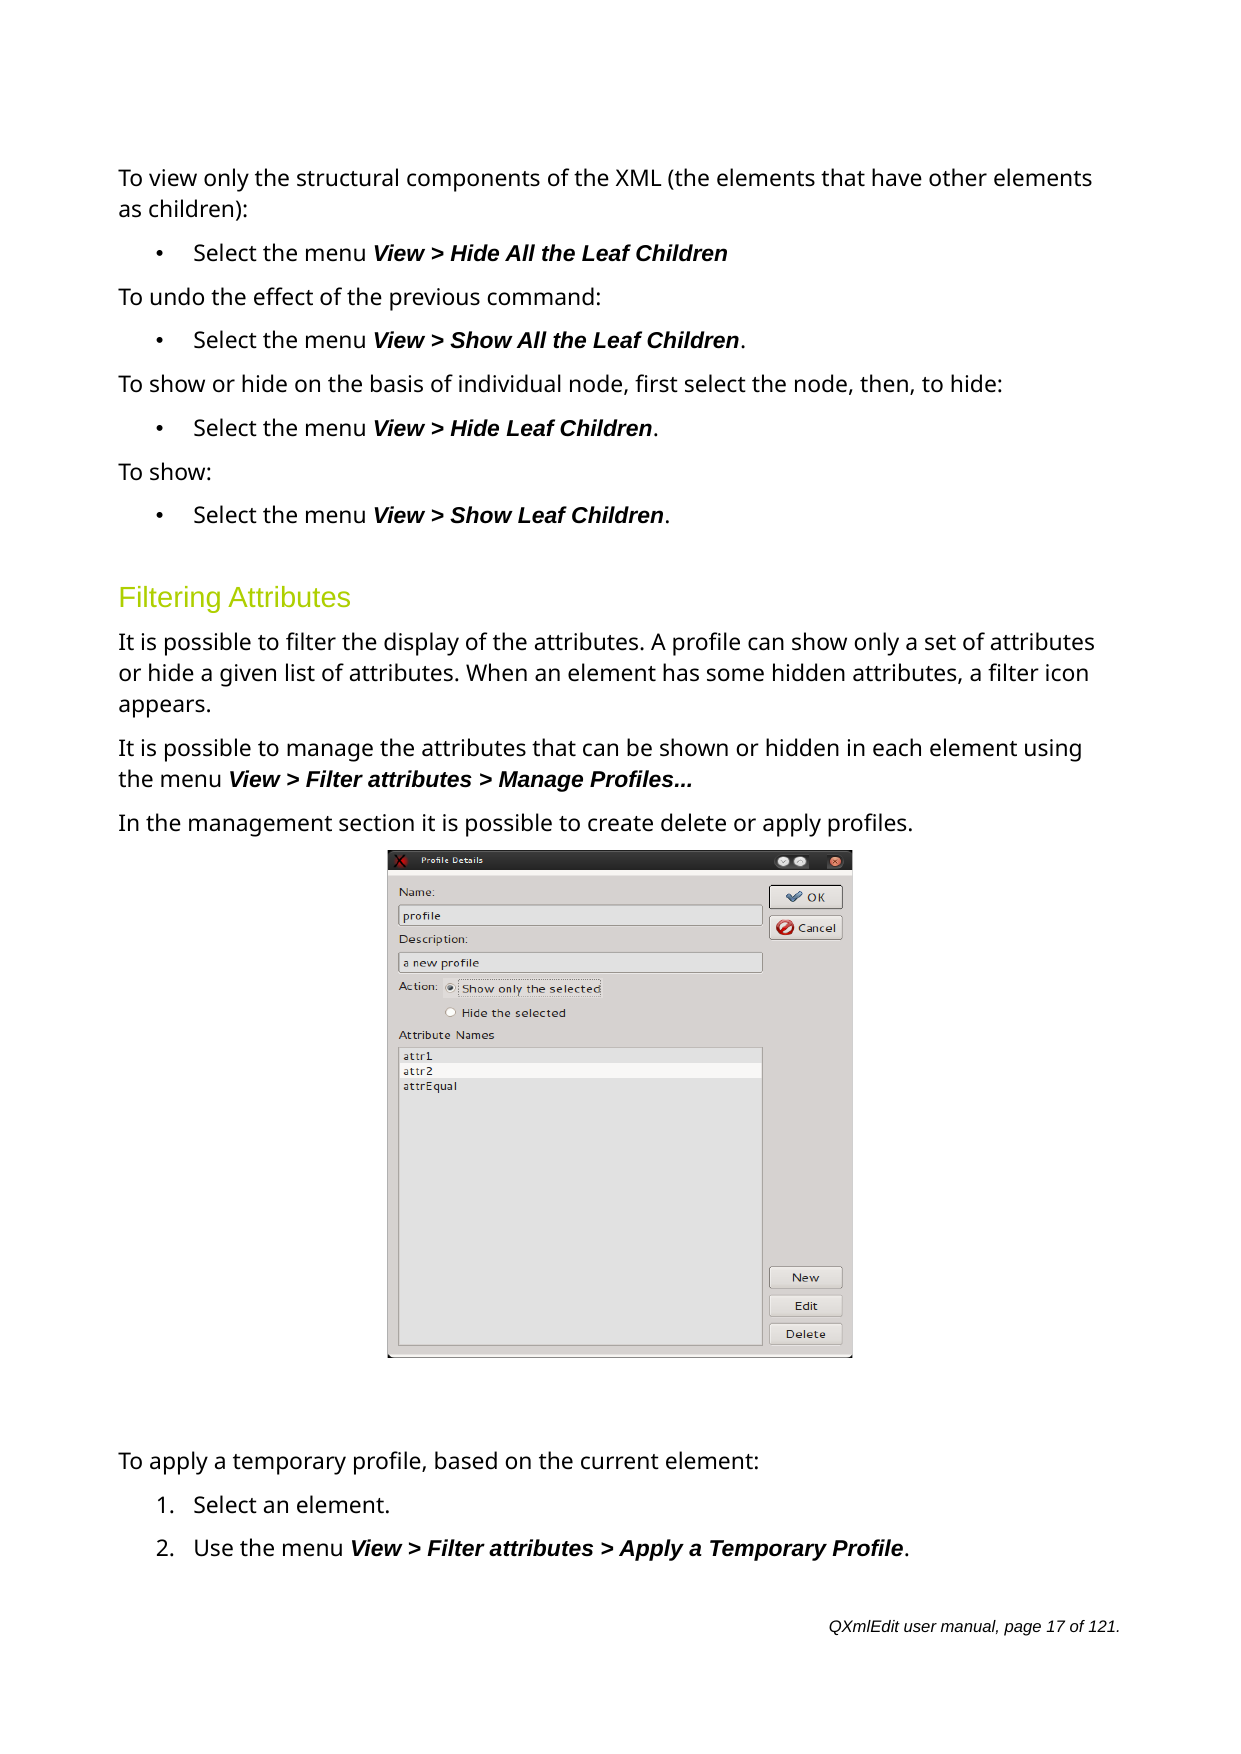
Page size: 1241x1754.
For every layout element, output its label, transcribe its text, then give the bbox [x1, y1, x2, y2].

text To show or hide on the basis of individual node, first select the node, then, to hide: [118, 368, 1122, 399]
list Select the menu View > Hide Leaf Children. [156, 412, 1122, 443]
subtitle Filtering Attributes [118, 580, 1122, 613]
text In the management section it is possible to create delete or apply profiles. [118, 807, 1122, 838]
list Select an element. [156, 1488, 1122, 1520]
text To show: [118, 456, 1122, 487]
text It is possible to filter the display of the attributes. A profile can show only a set of attributes or hide a given list of attributes. When an element has some hidden attributes, a filter icon appears. [118, 626, 1122, 719]
text It is possible to manage the attributes that can be shown or hidden in each element using the menu View > Filter attributes > Manage Profiles... [118, 732, 1122, 794]
text To undo the effect of the previous command: [118, 281, 1122, 312]
text To apply a temporary profile, based on the current element: [118, 1445, 1122, 1476]
list Select the menu View > Show Leaf Children. [156, 499, 1122, 531]
list Select the menu View > Show All the Leaf Children. [156, 324, 1122, 356]
picture [387, 850, 853, 1358]
list Use the menu View > Filter attributes > Apply a Temporary Profile. [156, 1532, 1122, 1563]
list Select the menu View > Hide All the Leaf Children [156, 237, 1122, 268]
text To view only the structural components of the XML (the elements that have other elements as children): [118, 162, 1122, 224]
